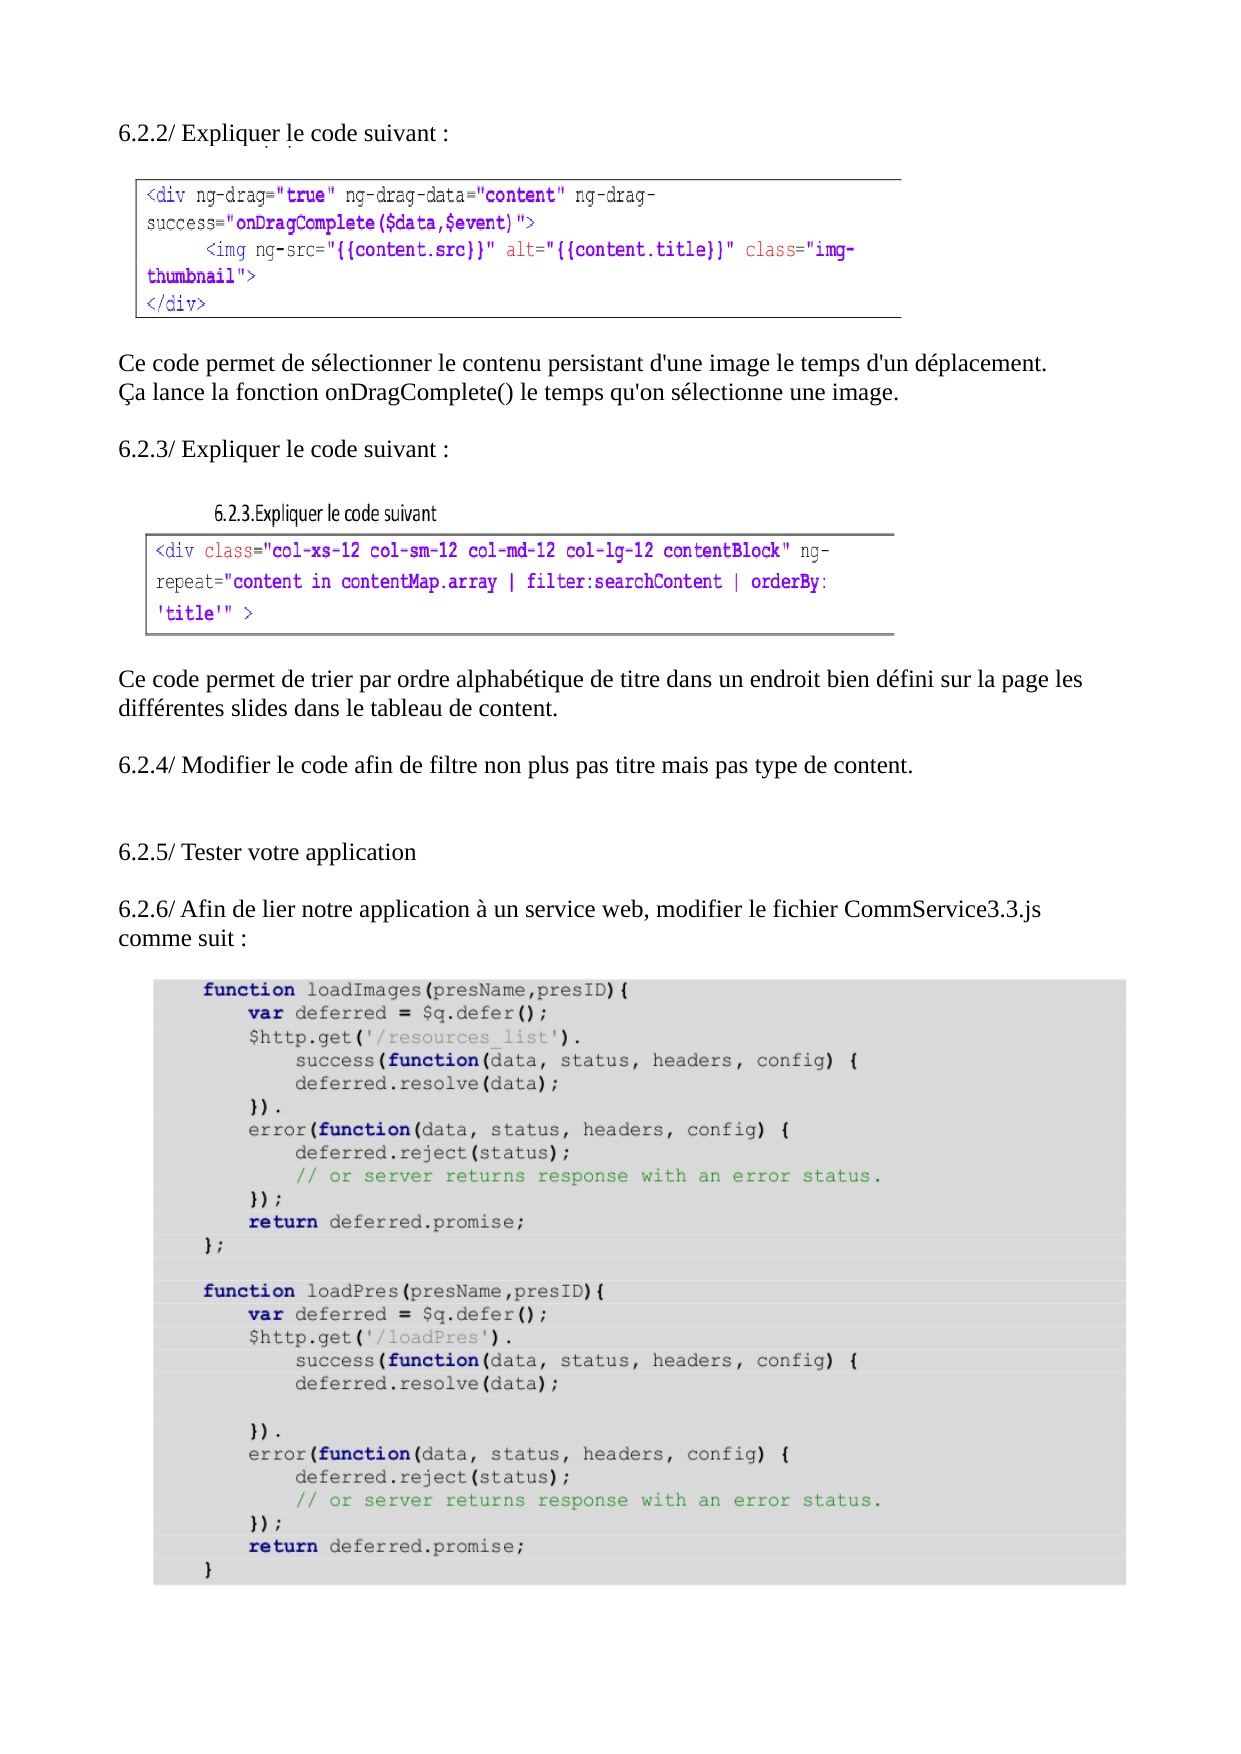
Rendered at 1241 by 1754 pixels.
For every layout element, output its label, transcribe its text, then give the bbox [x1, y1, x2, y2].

picture [122, 463, 895, 650]
text comme suit : [118, 923, 1122, 951]
text Ce code permet de trier par ordre alphabétique de titre dans un endroit bien défini sur la page les différentes slides dans le tableau de content. [118, 664, 1122, 722]
text 6.2.2/ Expliquer le code suivant : [118, 118, 1122, 147]
text 6.2.3/ Expliquer le code suivant : [118, 434, 1122, 463]
text 6.2.6/ Afin de lier notre application à un service web, modifier le fichier CommService3.3.js [118, 894, 1122, 923]
text Ce code permet de sélectionner le contenu persistant d'une image le temps d'un déplacement. [118, 348, 1122, 377]
text Ça lance la fonction onDragComplete() le temps qu'on sélectionne une image. [118, 377, 1122, 406]
picture [112, 146, 902, 339]
picture [114, 951, 1127, 1604]
text 6.2.4/ Modifier le code afin de filtre non plus pas titre mais pas type de content. [118, 751, 1122, 779]
text 6.2.5/ Tester votre application [118, 837, 1122, 866]
